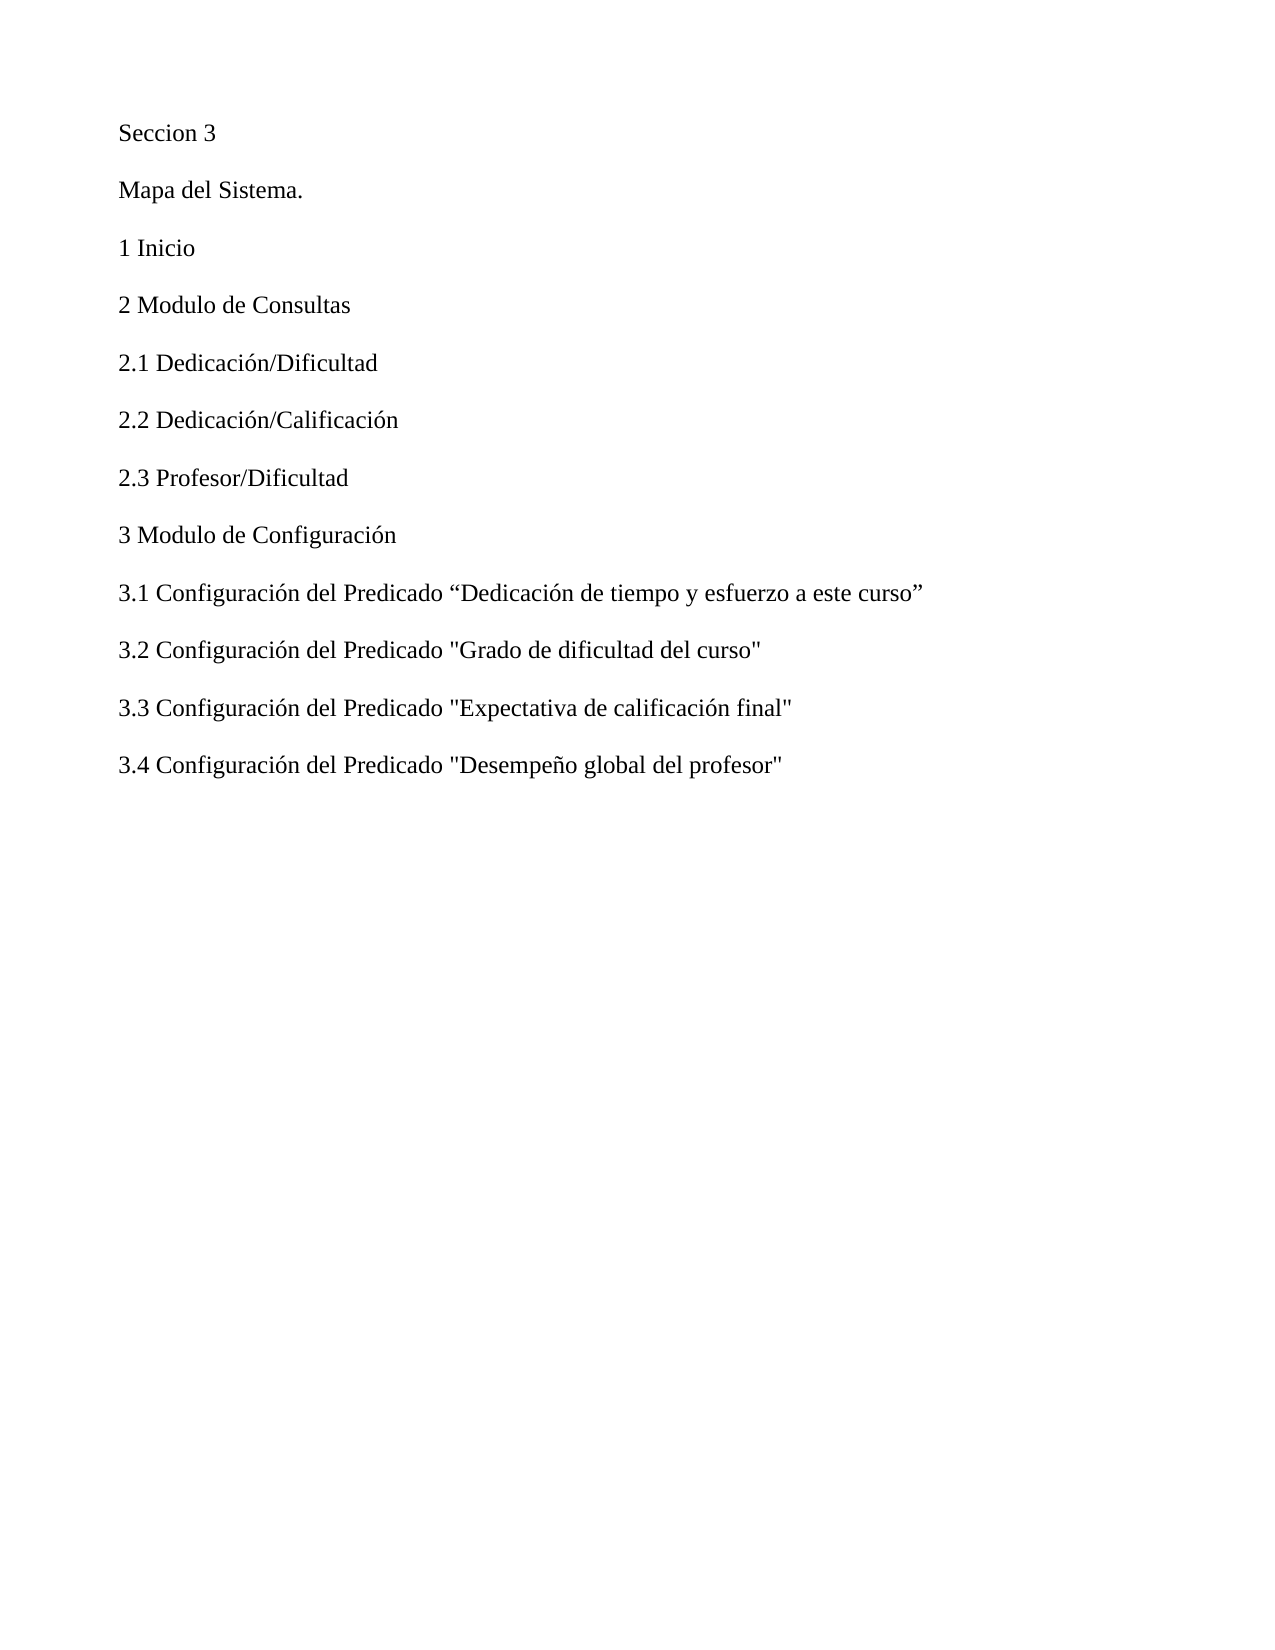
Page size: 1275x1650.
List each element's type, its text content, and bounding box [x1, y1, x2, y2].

text 3.4 Configuración del Predicado "Desempeño global del profesor" [118, 751, 1157, 779]
text Mapa del Sistema. [118, 176, 1157, 204]
text 3 Modulo de Configuración [118, 521, 1157, 549]
text 3.3 Configuración del Predicado "Expectativa de calificación final" [118, 693, 1157, 722]
text Seccion 3 [118, 118, 1157, 147]
text 2 Modulo de Consultas [118, 291, 1157, 319]
text 3.1 Configuración del Predicado “Dedicación de tiempo y esfuerzo a este curso” [118, 578, 1157, 607]
text 2.1 Dedicación/Dificultad [118, 348, 1157, 377]
text 2.2 Dedicación/Calificación [118, 406, 1157, 434]
text 1 Inicio [118, 233, 1157, 262]
text 3.2 Configuración del Predicado "Grado de dificultad del curso" [118, 636, 1157, 664]
text 2.3 Profesor/Dificultad [118, 463, 1157, 492]
